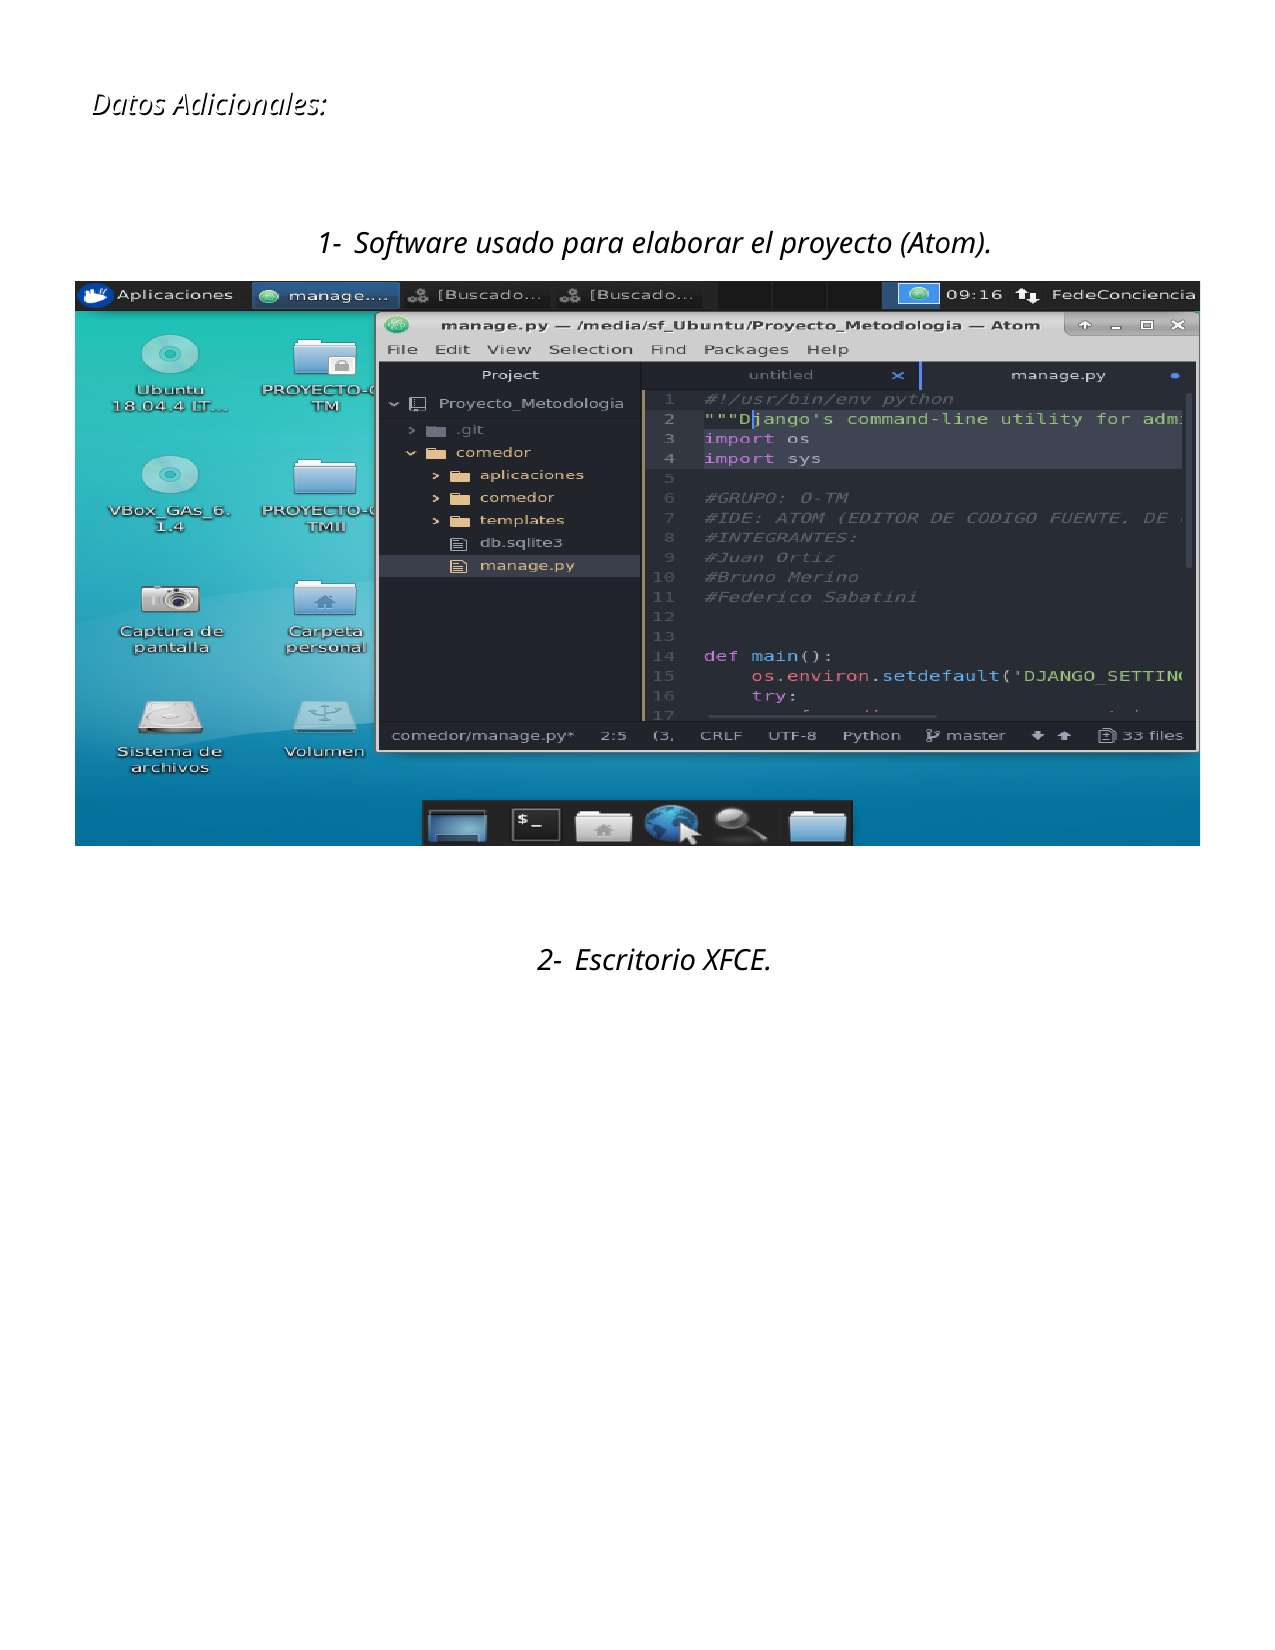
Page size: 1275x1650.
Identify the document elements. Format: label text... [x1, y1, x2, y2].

list Escritorio XFCE. [112, 939, 1200, 978]
list Software usado para elaborar el proyecto (Atom). [112, 222, 1200, 262]
text Datos Adicionales: [90, 82, 876, 122]
